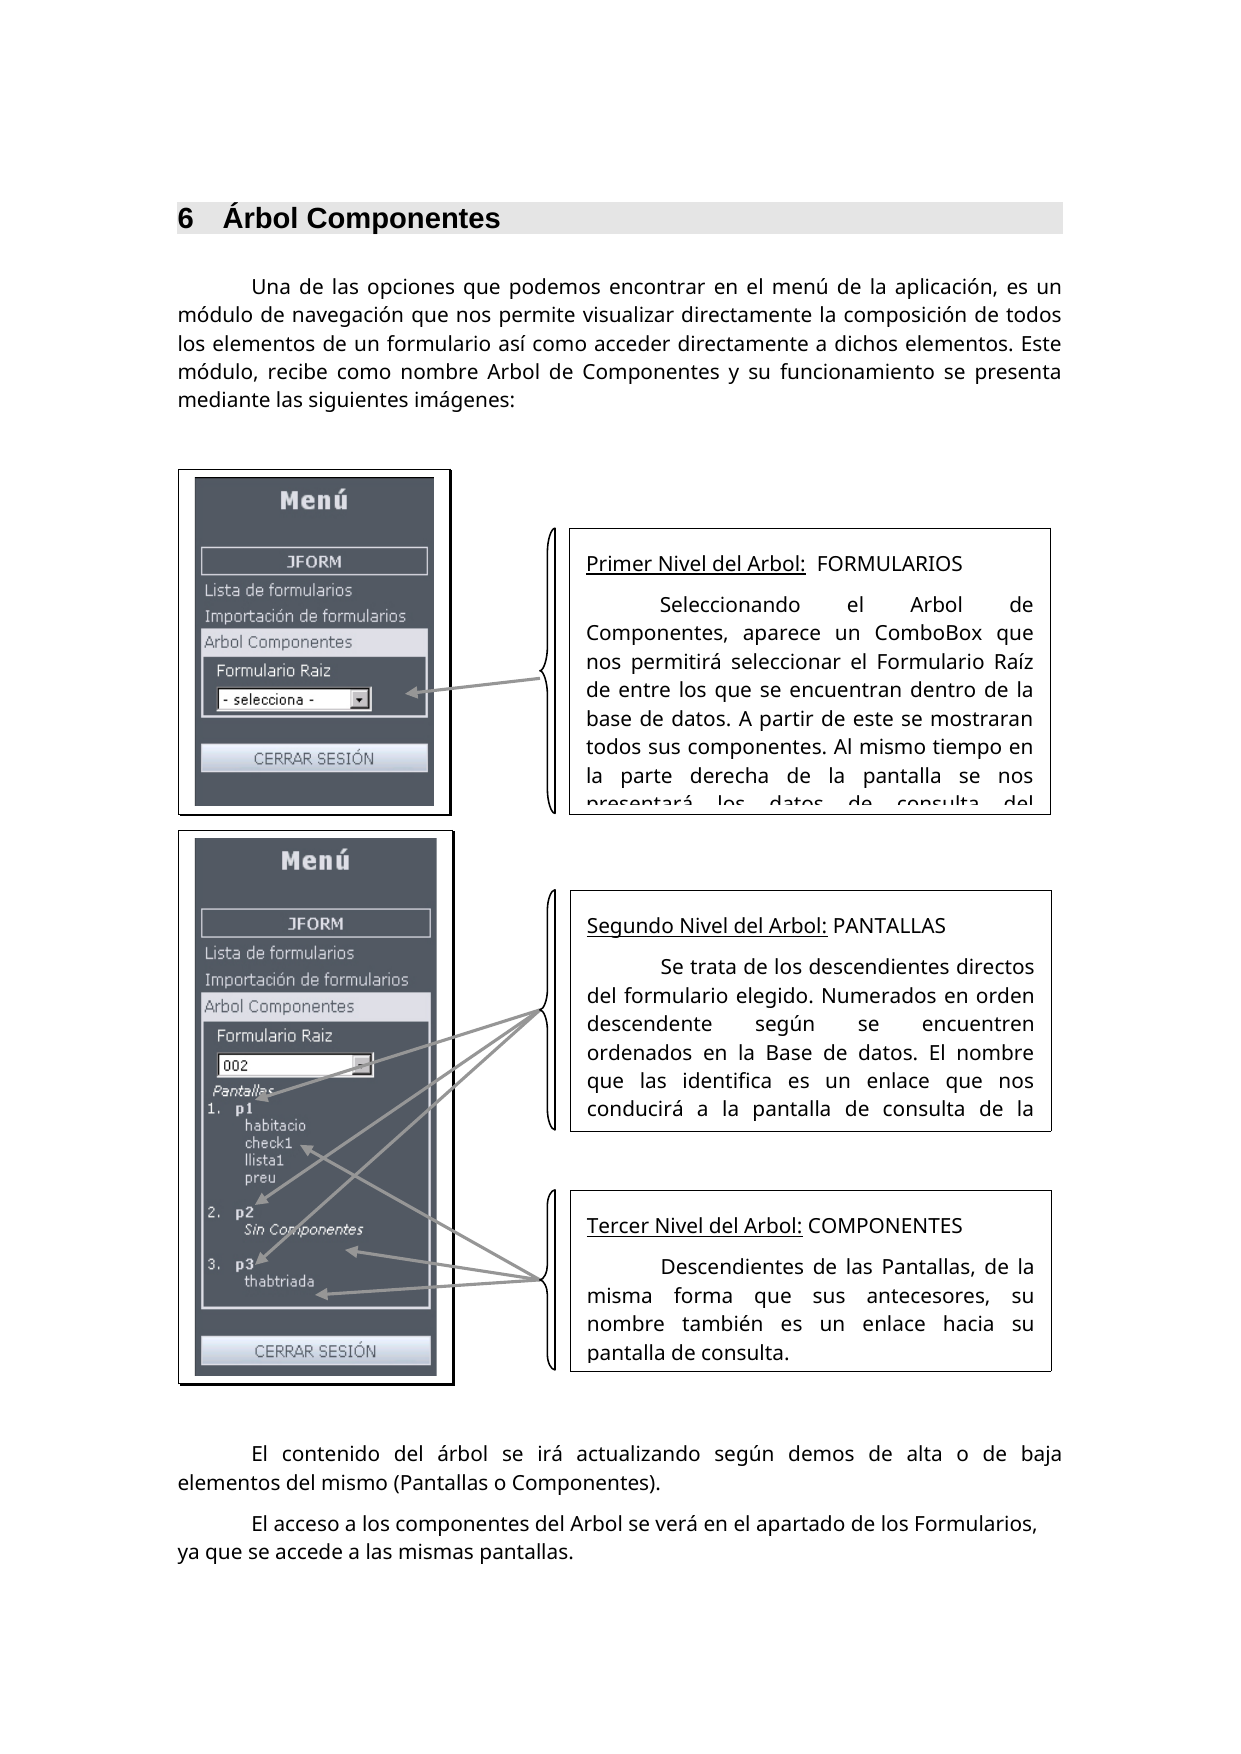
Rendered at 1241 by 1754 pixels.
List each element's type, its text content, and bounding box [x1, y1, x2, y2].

text Descendientes de las Pantallas, de la misma forma que sus antecesores, su nombre también es un enlace hacia su pantalla de consulta. [587, 1252, 1035, 1362]
text Una de las opciones que podemos encontrar en el menú de la aplicación, es un módulo de navegación que nos permite visualizar directamente la composición de todos los elementos de un formulario así como acceder directamente a dichos elementos. Este módulo, recibe como nombre Arbol de Componentes y su funcionamiento se presenta mediante las siguientes imágenes: [177, 272, 1063, 414]
subtitle Árbol Componentes [177, 202, 1063, 234]
text Se trata de los descendientes directos del formulario elegido. Numerados en orden descendente según se encuentren ordenados en la Base de datos. El nombre que las identifica es un enlace que nos conducirá a la pantalla de consulta de la pantalla elegida. [587, 952, 1035, 1122]
text El contenido del árbol se irá actualizando según demos de alta o de baja elementos del mismo (Pantallas o Componentes). [177, 1439, 1063, 1496]
picture [194, 838, 437, 1376]
text Segundo Nivel del Arbol: PANTALLAS [587, 911, 1035, 940]
text Primer Nivel del Arbol: FORMULARIOS [586, 549, 1034, 578]
picture [359, 1106, 437, 1219]
text Tercer Nivel del Arbol: COMPONENTES [587, 1211, 1035, 1240]
text El acceso a los componentes del Arbol se verá en el apartado de los Formularios, ya que se accede a las mismas pantallas. [177, 1509, 1063, 1566]
picture [194, 477, 434, 806]
picture [328, 1083, 437, 1173]
text Seleccionando el Arbol de Componentes, aparece un ComboBox que nos permitirá seleccionar el Formulario Raíz de entre los que se encuentran dentro de la base de datos. A partir de este se mostraran todos sus componentes. Al mismo tiempo en la parte derecha de la pantalla se nos presentará los datos de consulta del formulario elegido [586, 590, 1034, 805]
